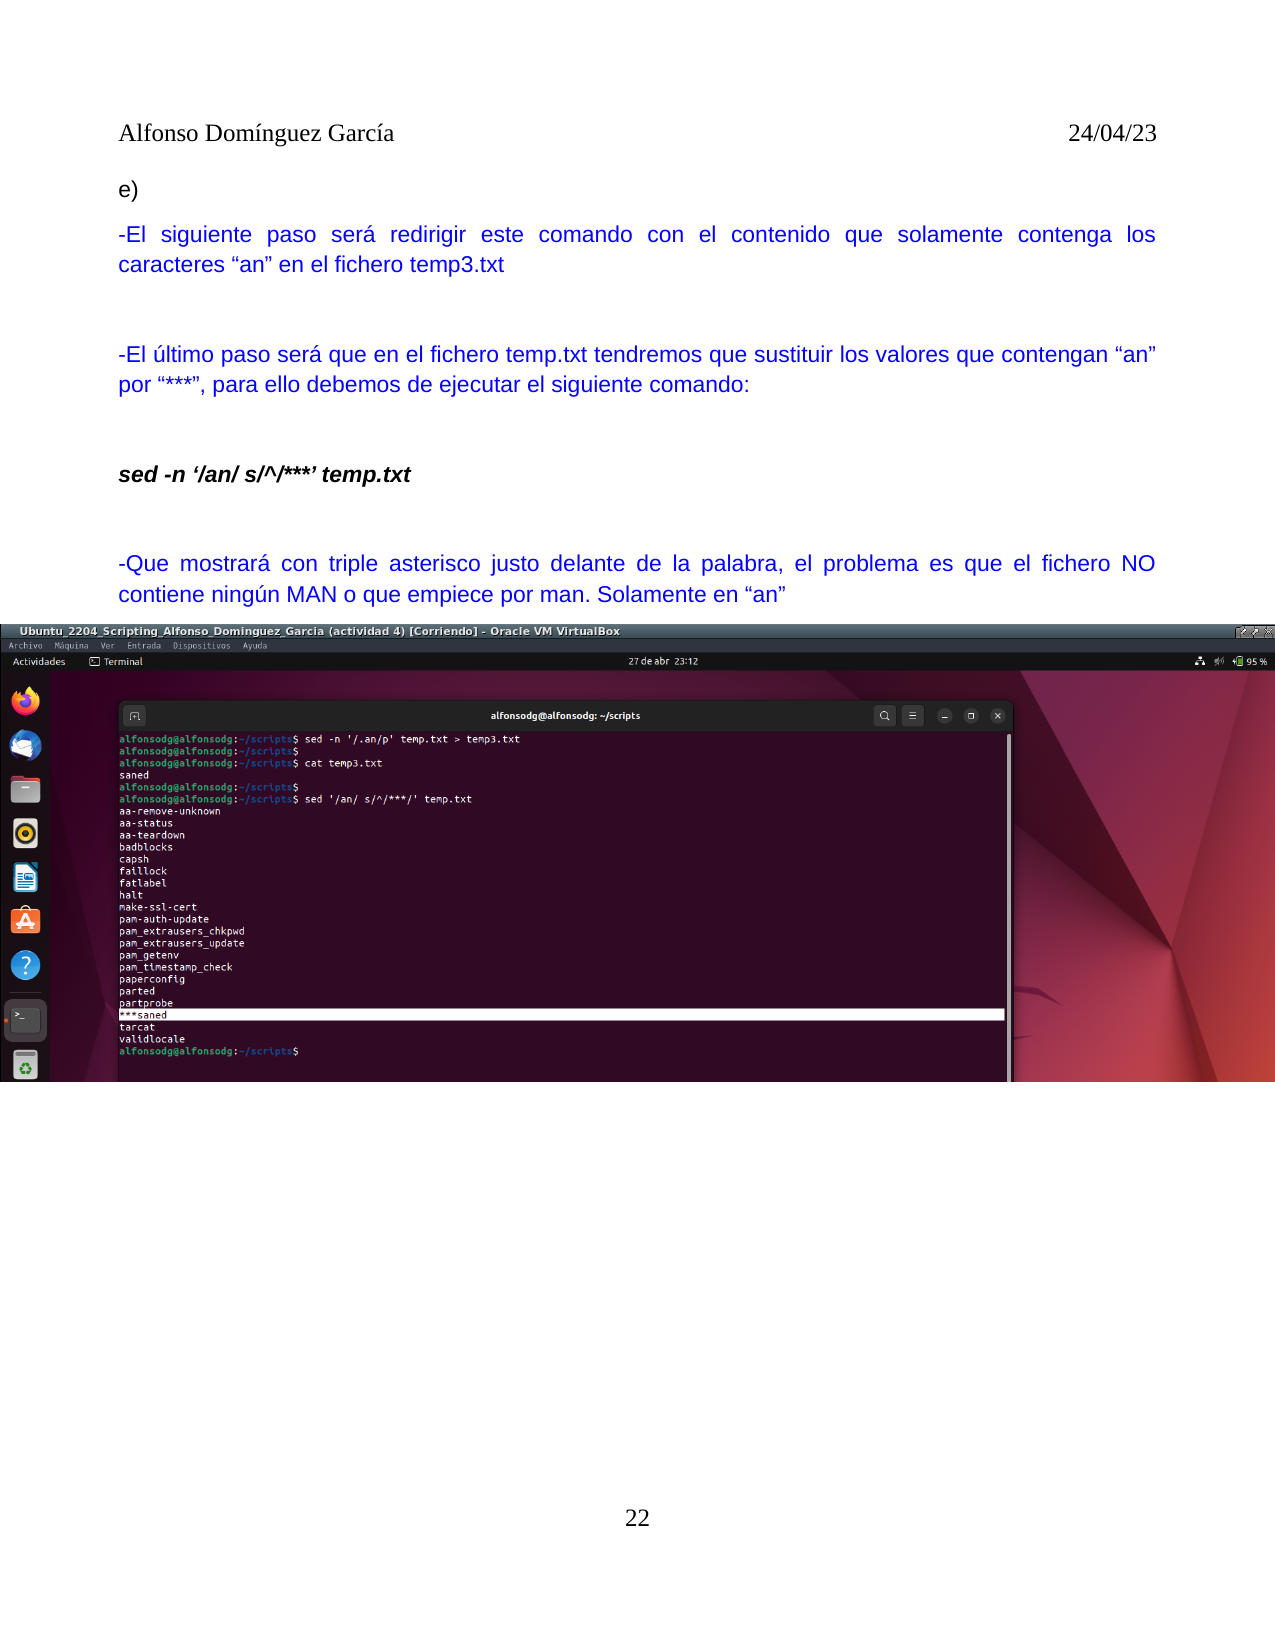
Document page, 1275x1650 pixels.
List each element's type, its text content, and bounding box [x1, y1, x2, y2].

text sed -n ‘/an/ s/^/***’ temp.txt [118, 461, 1157, 487]
text e) [118, 176, 1157, 203]
text -El último paso será que en el fichero temp.txt tendremos que sustituir los valores que contengan “an” por “***”, para ello debemos de ejecutar el siguiente comando: [118, 341, 1157, 397]
text -El siguiente paso será redirigir este comando con el contenido que solamente contenga los caracteres “an” en el fichero temp3.txt [118, 221, 1157, 278]
picture [0, 624, 1275, 1082]
text -Que mostrará con triple asterisco justo delante de la palabra, el problema es que el fichero NO contiene ningún MAN o que empiece por man. Solamente en “an” [118, 550, 1157, 607]
